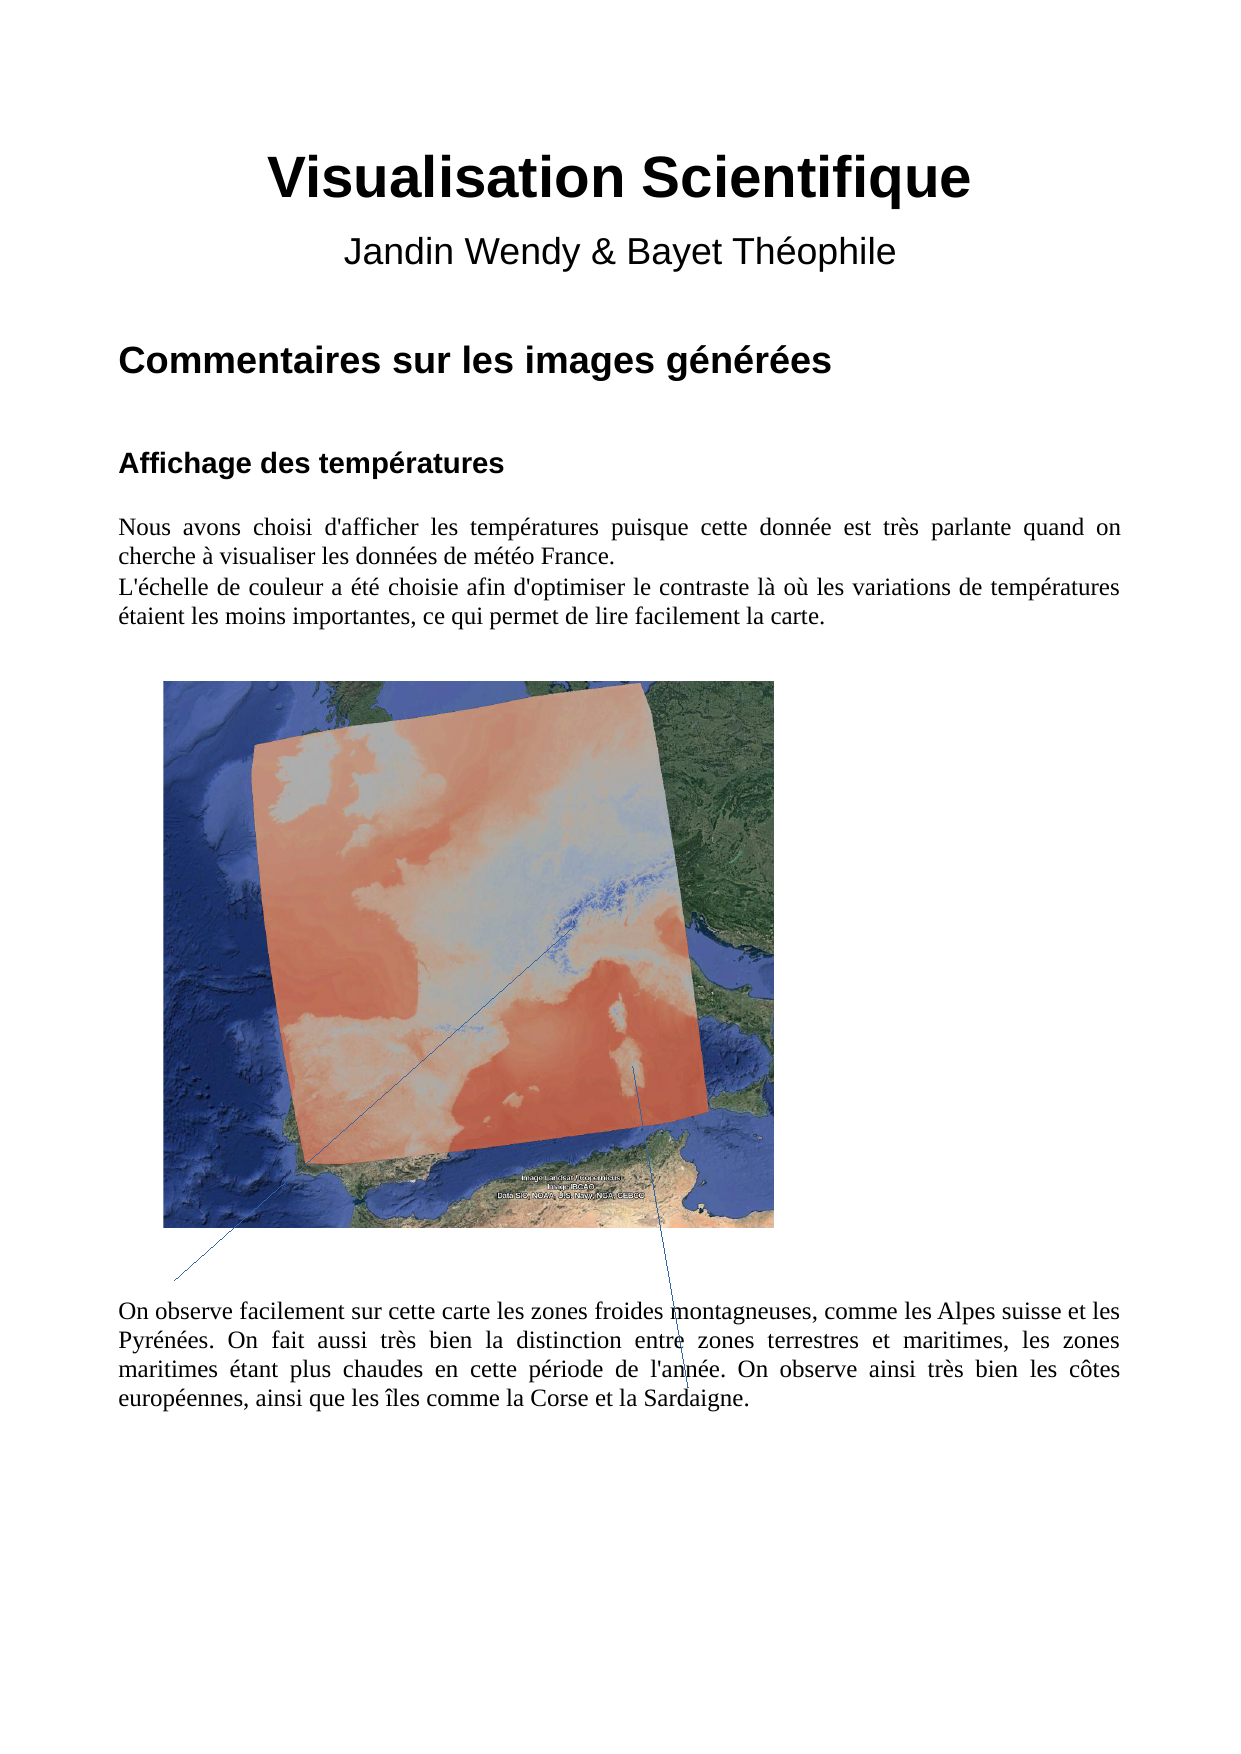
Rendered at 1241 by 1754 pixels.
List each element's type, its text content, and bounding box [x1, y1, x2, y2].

subtitle Jandin Wendy & Bayet Théophile [118, 229, 1122, 272]
subtitle Commentaires sur les images générées [118, 338, 1122, 382]
picture [163, 681, 773, 1228]
title Visualisation Scientifique [118, 143, 1122, 210]
text Nous avons choisi d'afficher les températures puisque cette donnée est très parlante quand on cherche à visualiser les données de météo France. [118, 512, 1122, 569]
text L'échelle de couleur a été choisie afin d'optimiser le contraste là où les variations de températures étaient les moins importantes, ce qui permet de lire facilement la carte. [118, 572, 1122, 630]
text On observe facilement sur cette carte les zones froides montagneuses, comme les Alpes suisse et les Pyrénées. On fait aussi très bien la distinction entre zones terrestres et maritimes, les zones maritimes étant plus chaudes en cette période de l'année. On observe ainsi très bien les côtes européennes, ainsi que les îles comme la Corse et la Sardaigne. [118, 1296, 1122, 1411]
subtitle Affichage des températures [118, 446, 1122, 480]
